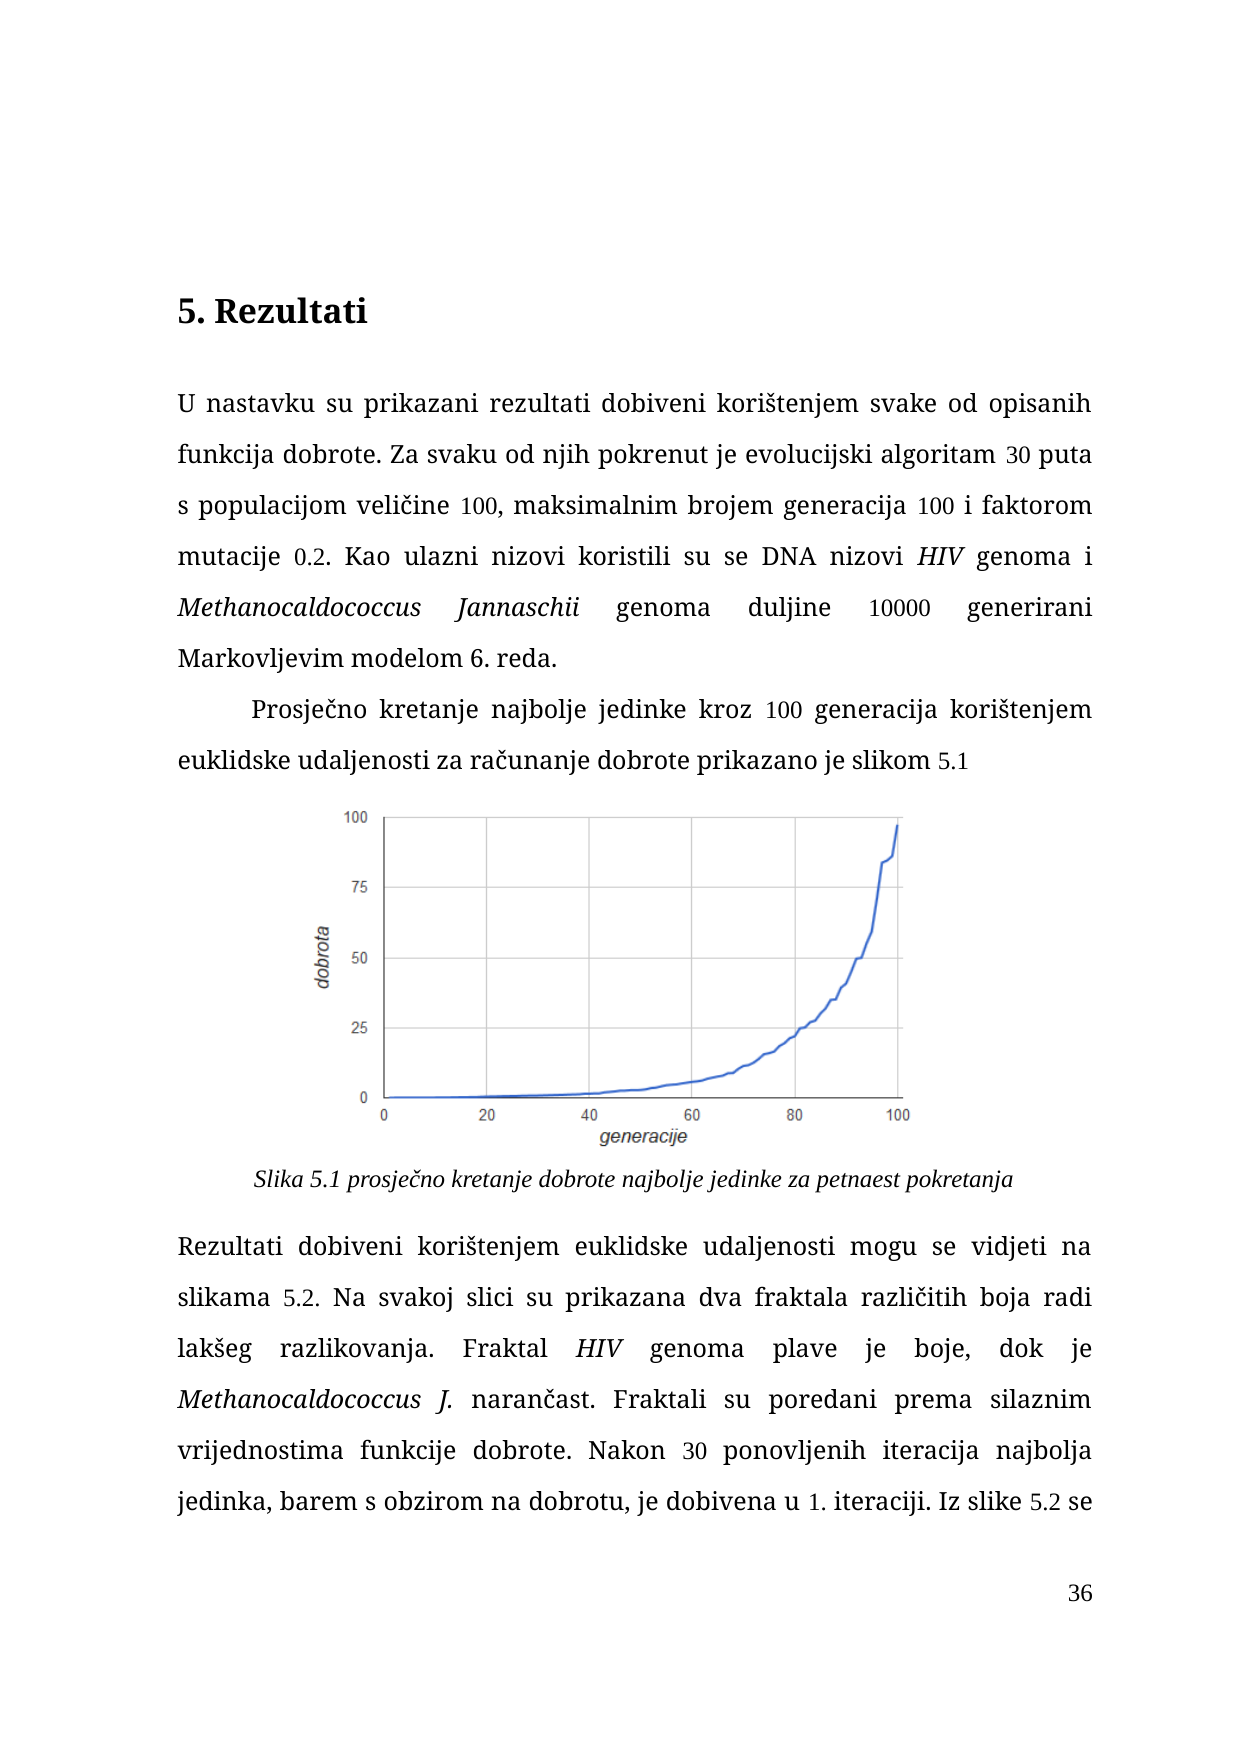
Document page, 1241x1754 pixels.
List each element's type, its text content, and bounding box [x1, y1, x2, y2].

subtitle 5. Rezultati [177, 288, 1093, 333]
text Prosječno kretanje najbolje jedinke kroz 100 generacija korištenjem euklidske udaljenosti za računanje dobrote prikazano je slikom 5.1 [177, 692, 1093, 777]
table_header [177, 794, 1093, 1164]
text Rezultati dobiveni korištenjem euklidske udaljenosti mogu se vidjeti na slikama 5.2. Na svakoj slici su prikazana dva fraktala različitih boja radi lakšeg razlikovanja. Fraktal HIV genoma plave je boje, dok je Methanocaldococcus J. narančast. Fraktali su poredani prema silaznim vrijednostima funkcije dobrote. Nakon 30 ponovljenih iteracija najbolja jedinka, barem s obzirom na dobrotu, je dobivena u 1. iteraciji. Iz slike 5.2 se [177, 1228, 1093, 1518]
text U nastavku su prikazani rezultati dobiveni korištenjem svake od opisanih funkcija dobrote. Za svaku od njih pokrenut je evolucijski algoritam 30 puta s populacijom veličine 100, maksimalnim brojem generacija 100 i faktorom mutacije 0.2. Kao ulazni nizovi koristili su se DNA nizovi HIV genoma i Methanocaldococcus Jannaschii genoma duljine 10000 generirani Markovljevim modelom 6. reda. [177, 386, 1093, 675]
text Slika 5.1 prosječno kretanje dobrote najbolje jedinke za petnaest pokretanja [177, 1164, 1093, 1192]
picture [306, 796, 964, 1152]
